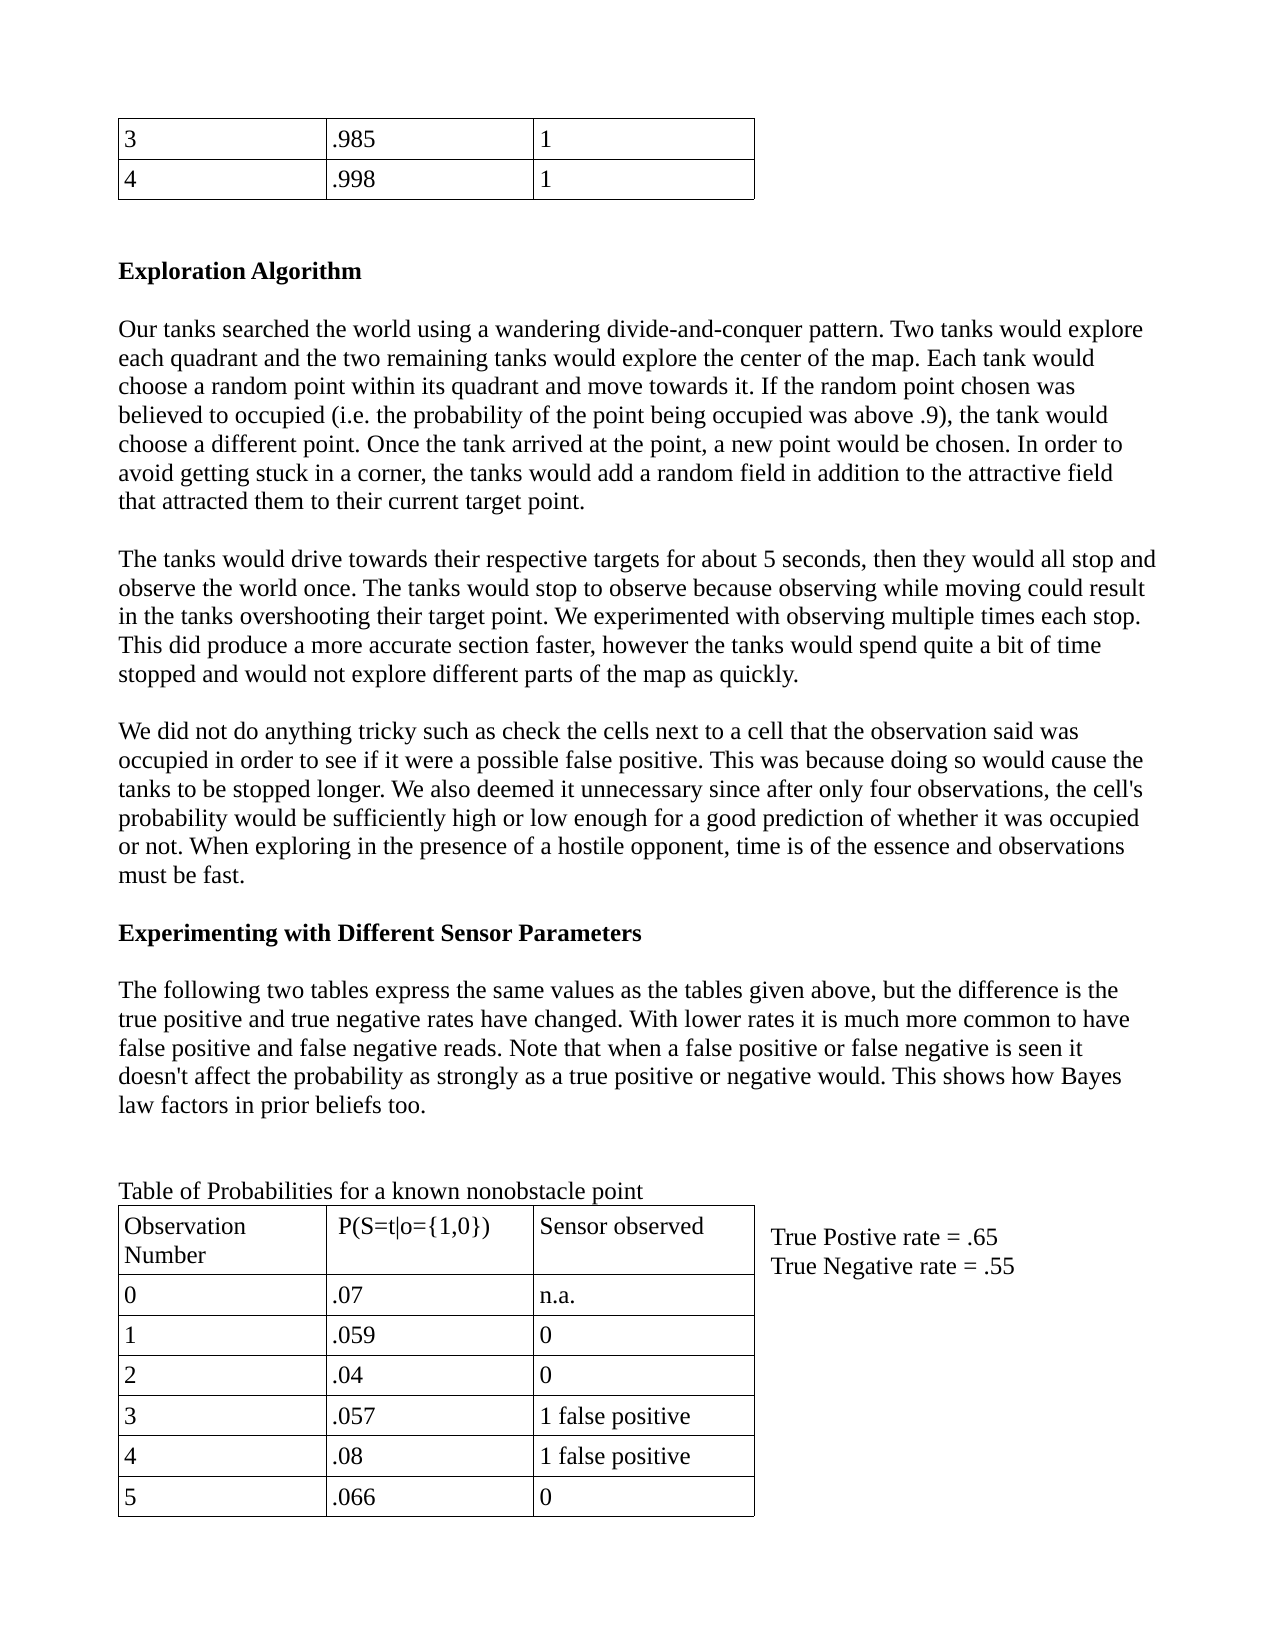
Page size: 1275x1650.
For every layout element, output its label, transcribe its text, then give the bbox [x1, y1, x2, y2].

table_cell 0 [534, 1356, 754, 1395]
text Table of Probabilities for a known nonobstacle point [118, 1176, 1157, 1205]
table_cell .998 [327, 160, 533, 199]
text The following two tables express the same values as the tables given above, but the difference is the true positive and true negative rates have changed. With lower rates it is much more common to have false positive and false negative reads. Note that when a false positive or false negative is seen it doesn't affect the probability as strongly as a true positive or negative would. This shows how Bayes law factors in prior beliefs too. [118, 975, 1157, 1119]
table_cell n.a. [534, 1275, 754, 1314]
table_cell .04 [327, 1356, 533, 1395]
table_cell 3 [119, 119, 326, 158]
table_cell .07 [327, 1275, 533, 1314]
table_cell 1 false positive [534, 1436, 754, 1476]
table_cell 5 [119, 1477, 326, 1516]
table_cell 4 [119, 160, 326, 199]
table_cell 1 [534, 119, 754, 158]
table_cell 3 [119, 1396, 326, 1435]
table_cell .057 [327, 1396, 533, 1435]
table_cell 1 [534, 160, 754, 199]
table_cell .059 [327, 1316, 533, 1355]
table_cell .066 [327, 1477, 533, 1516]
text We did not do anything tricky such as check the cells next to a cell that the observation said was occupied in order to see if it were a possible false positive. This was because doing so would cause the tanks to be stopped longer. We also deemed it unnecessary since after only four observations, the cell's probability would be sufficiently high or low enough for a good prediction of whether it was occupied or not. When exploring in the presence of a hostile opponent, time is of the essence and observations must be fast. [118, 716, 1157, 889]
text Our tanks searched the world using a wandering divide-and-conquer pattern. Two tanks would explore each quadrant and the two remaining tanks would explore the center of the map. Each tank would choose a random point within its quadrant and move towards it. If the random point chosen was believed to occupied (i.e. the probability of the point being occupied was above .9), the tank would choose a different point. Once the tank arrived at the point, a new point would be chosen. In order to avoid getting stuck in a corner, the tanks would add a random field in addition to the attractive field that attracted them to their current target point. [118, 314, 1157, 515]
table_cell 1 [119, 1316, 326, 1355]
table_cell 4 [119, 1436, 326, 1476]
text The tanks would drive towards their respective targets for about 5 seconds, then they would all stop and observe the world once. The tanks would stop to observe because observing while moving could result in the tanks overshooting their target point. We experimented with observing multiple times each stop. This did produce a more accurate section faster, however the tanks would spend quite a bit of time stopped and would not explore different parts of the map as quickly. [118, 544, 1157, 688]
table_cell .985 [327, 119, 533, 158]
table_cell 1 false positive [534, 1396, 754, 1435]
table_cell 0 [534, 1316, 754, 1355]
table_cell .08 [327, 1436, 533, 1476]
text Exploration Algorithm [118, 256, 1157, 285]
table_header Observation Number [119, 1206, 326, 1274]
table_header P(S=t|o={1,0}) [327, 1206, 533, 1274]
table_header Sensor observed [534, 1206, 754, 1274]
table_cell 0 [534, 1477, 754, 1516]
table_cell 2 [119, 1356, 326, 1395]
table_cell 0 [119, 1275, 326, 1314]
text Experimenting with Different Sensor Parameters [118, 918, 1157, 946]
